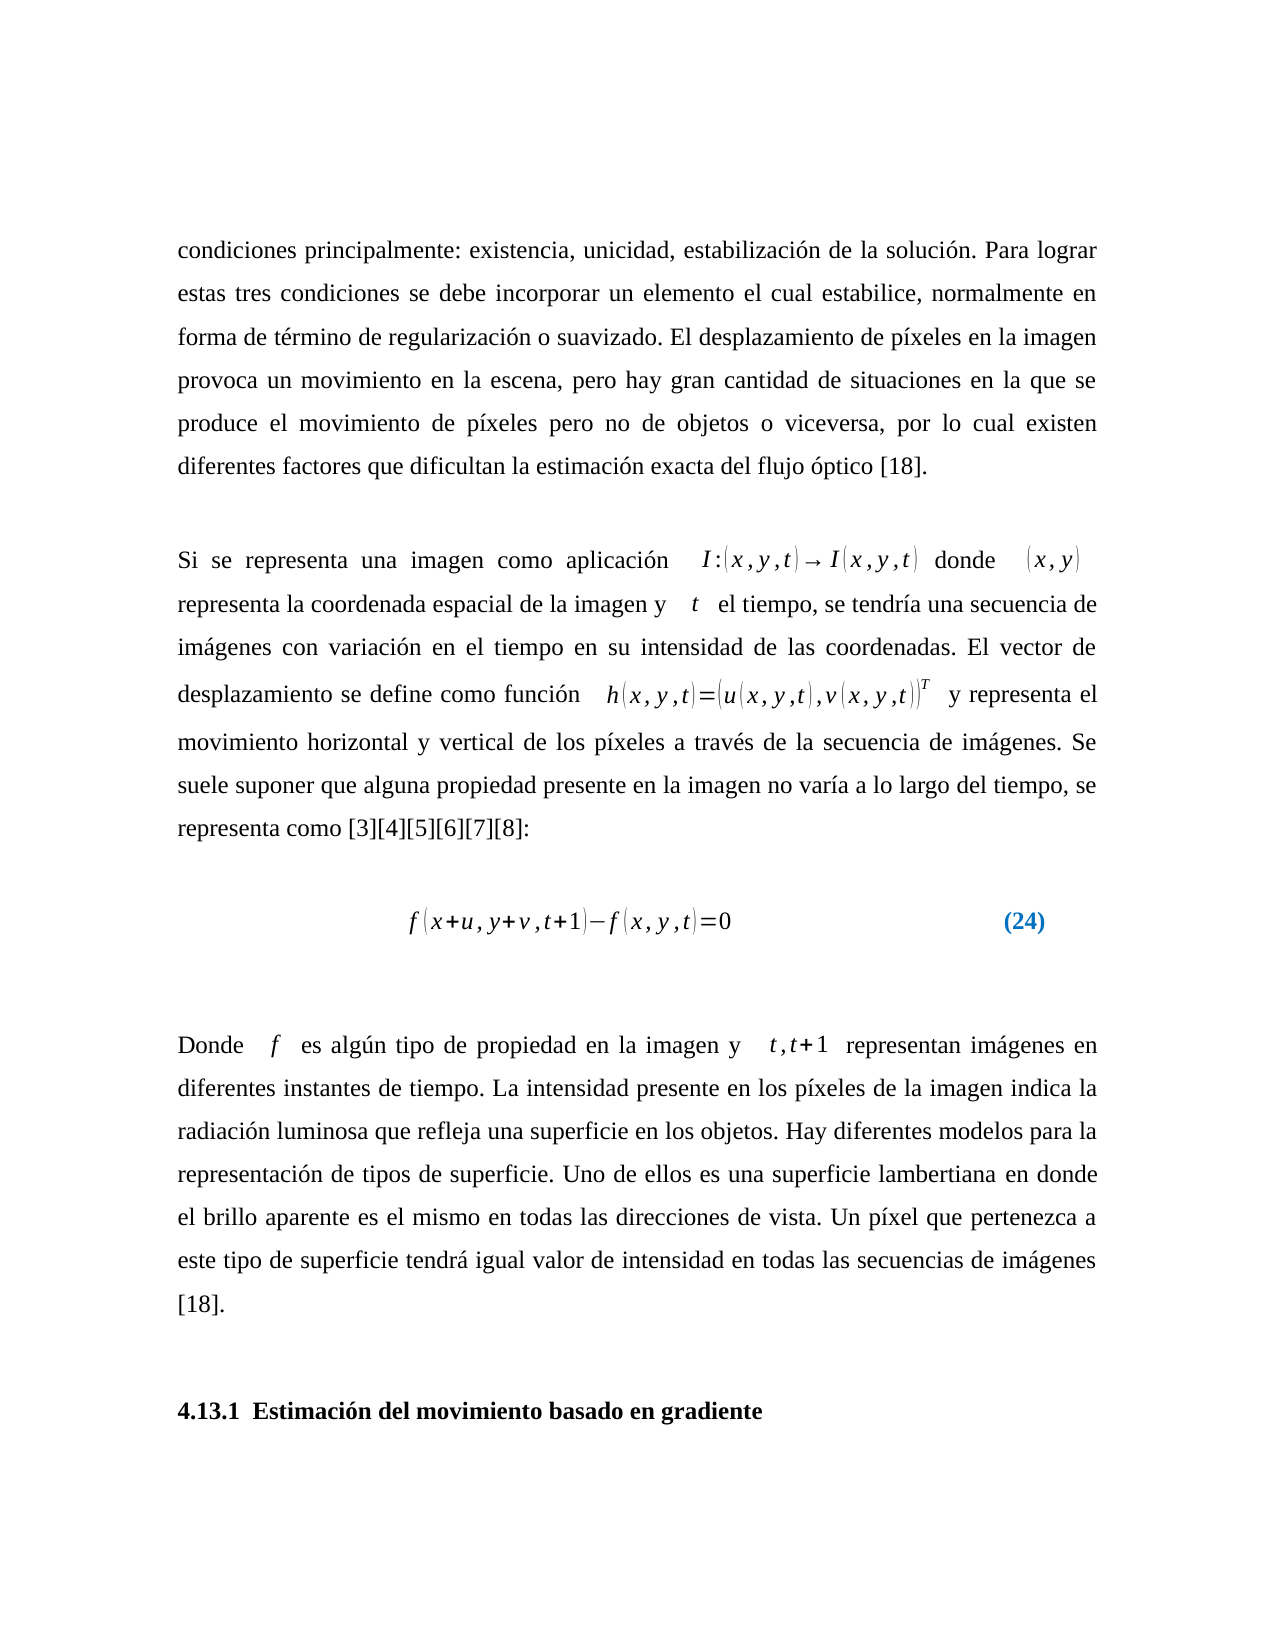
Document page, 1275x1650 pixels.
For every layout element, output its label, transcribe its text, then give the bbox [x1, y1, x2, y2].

text Si se representa una imagen como aplicación donde representa la coordenada espacial de la imagen y el tiempo, se tendría una secuencia de imágenes con variación en el tiempo en su intensidad de las coordenadas. El vector de desplazamiento se define como función y representa el movimiento horizontal y vertical de los píxeles a través de la secuencia de imágenes. Se suele suponer que alguna propiedad presente en la imagen no varía a lo largo del tiempo, se representa como [3][4][5][6][7][8]: [177, 544, 1098, 842]
table_header [165, 906, 975, 937]
text Donde es algún tipo de propiedad en la imagen y representan imágenes en diferentes instantes de tiempo. La intensidad presente en los píxeles de la imagen indica la radiación luminosa que refleja una superficie en los objetos. Hay diferentes modelos para la representación de tipos de superficie. Uno de ellos es una superficie lambertiana en donde el brillo aparente es el mismo en todas las direcciones de vista. Un píxel que pertenezca a este tipo de superficie tendrá igual valor de intensidad en todas las secuencias de imágenes [18]. [177, 1030, 1098, 1317]
table_header (24) [975, 906, 1073, 937]
subtitle Estimación del movimiento basado en gradiente [177, 1396, 1098, 1425]
text condiciones principalmente: existencia, unicidad, estabilización de la solución. Para lograr estas tres condiciones se debe incorporar un elemento el cual estabilice, normalmente en forma de término de regularización o suavizado. El desplazamiento de píxeles en la imagen provoca un movimiento en la escena, pero hay gran cantidad de situaciones en la que se produce el movimiento de píxeles pero no de objetos o viceversa, por lo cual existen diferentes factores que dificultan la estimación exacta del flujo óptico [18]. [177, 235, 1098, 480]
